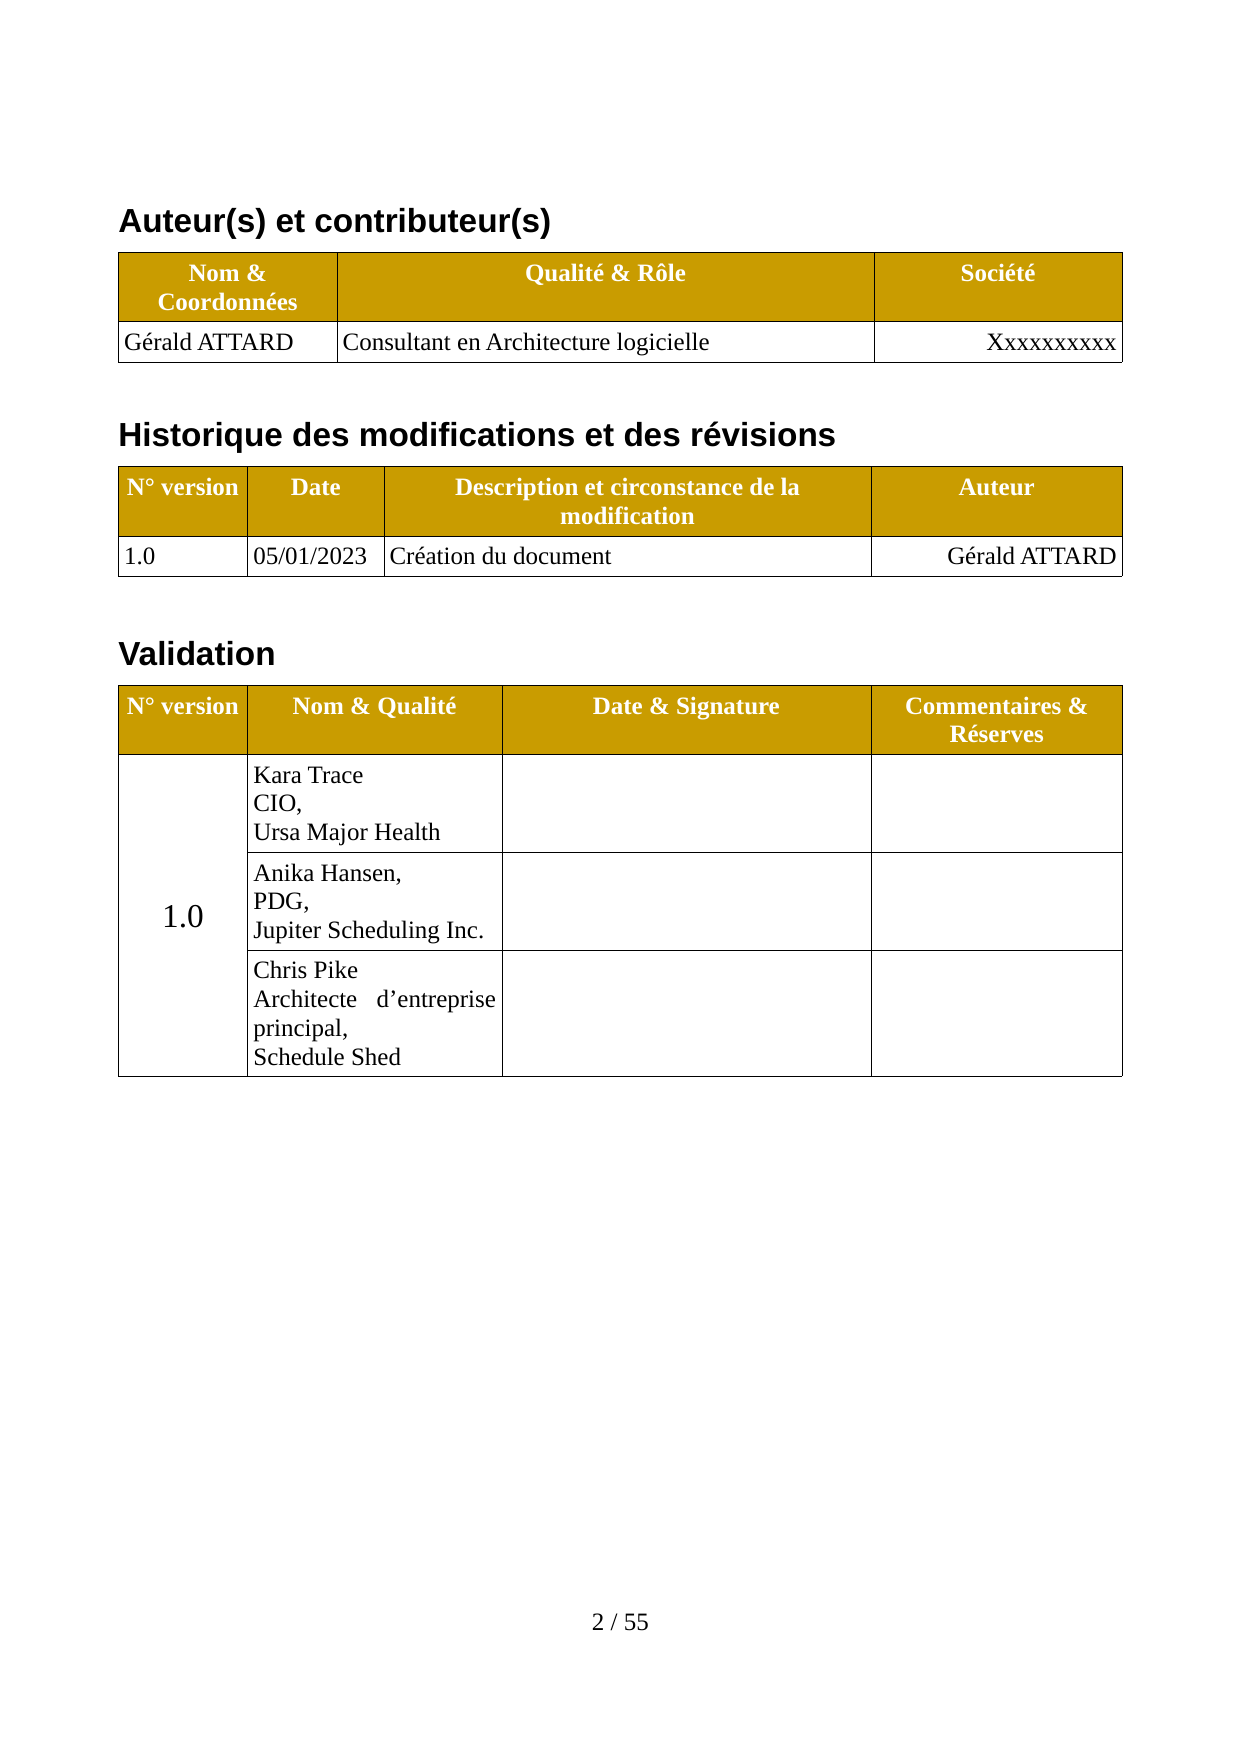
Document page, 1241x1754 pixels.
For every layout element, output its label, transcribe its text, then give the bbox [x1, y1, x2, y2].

subtitle Validation [118, 634, 1122, 672]
table_cell 1.0 [119, 537, 247, 576]
table_cell [872, 951, 1122, 1076]
subtitle Historique des modifications et des révisions [118, 416, 1122, 454]
table_cell 1.0 [119, 755, 247, 1076]
table_header N° version [119, 467, 247, 536]
table_header Nom & Coordonnées [119, 253, 337, 321]
table_cell Gérald ATTARD [119, 322, 337, 362]
table_header Société [875, 253, 1122, 321]
table_cell [872, 853, 1122, 949]
table_cell [503, 853, 871, 949]
table_cell Gérald ATTARD [872, 537, 1122, 576]
table_header N° version [119, 686, 247, 754]
table_cell Anika Hansen, PDG, Jupiter Scheduling Inc. [248, 853, 502, 949]
subtitle Auteur(s) et contributeur(s) [118, 201, 1122, 240]
table_header Qualité & Rôle [338, 253, 874, 321]
table_cell Kara Trace CIO, Ursa Major Health [248, 755, 502, 852]
table_cell Création du document [385, 537, 871, 576]
table_cell Consultant en Architecture logicielle [338, 322, 874, 362]
table_cell Chris Pike Architecte d’entreprise principal, Schedule Shed [248, 951, 502, 1076]
table_cell 05/01/2023 [248, 537, 384, 576]
table_header Auteur [872, 467, 1122, 536]
table_header Commentaires & Réserves [872, 686, 1122, 754]
table_header Description et circonstance de la modification [385, 467, 871, 536]
table_cell Xxxxxxxxxx [875, 322, 1122, 362]
table_header Nom & Qualité [248, 686, 502, 754]
table_cell [503, 951, 871, 1076]
table_header Date [248, 467, 384, 536]
table_header Date & Signature [503, 686, 871, 754]
table_cell [872, 755, 1122, 852]
table_cell [503, 755, 871, 852]
